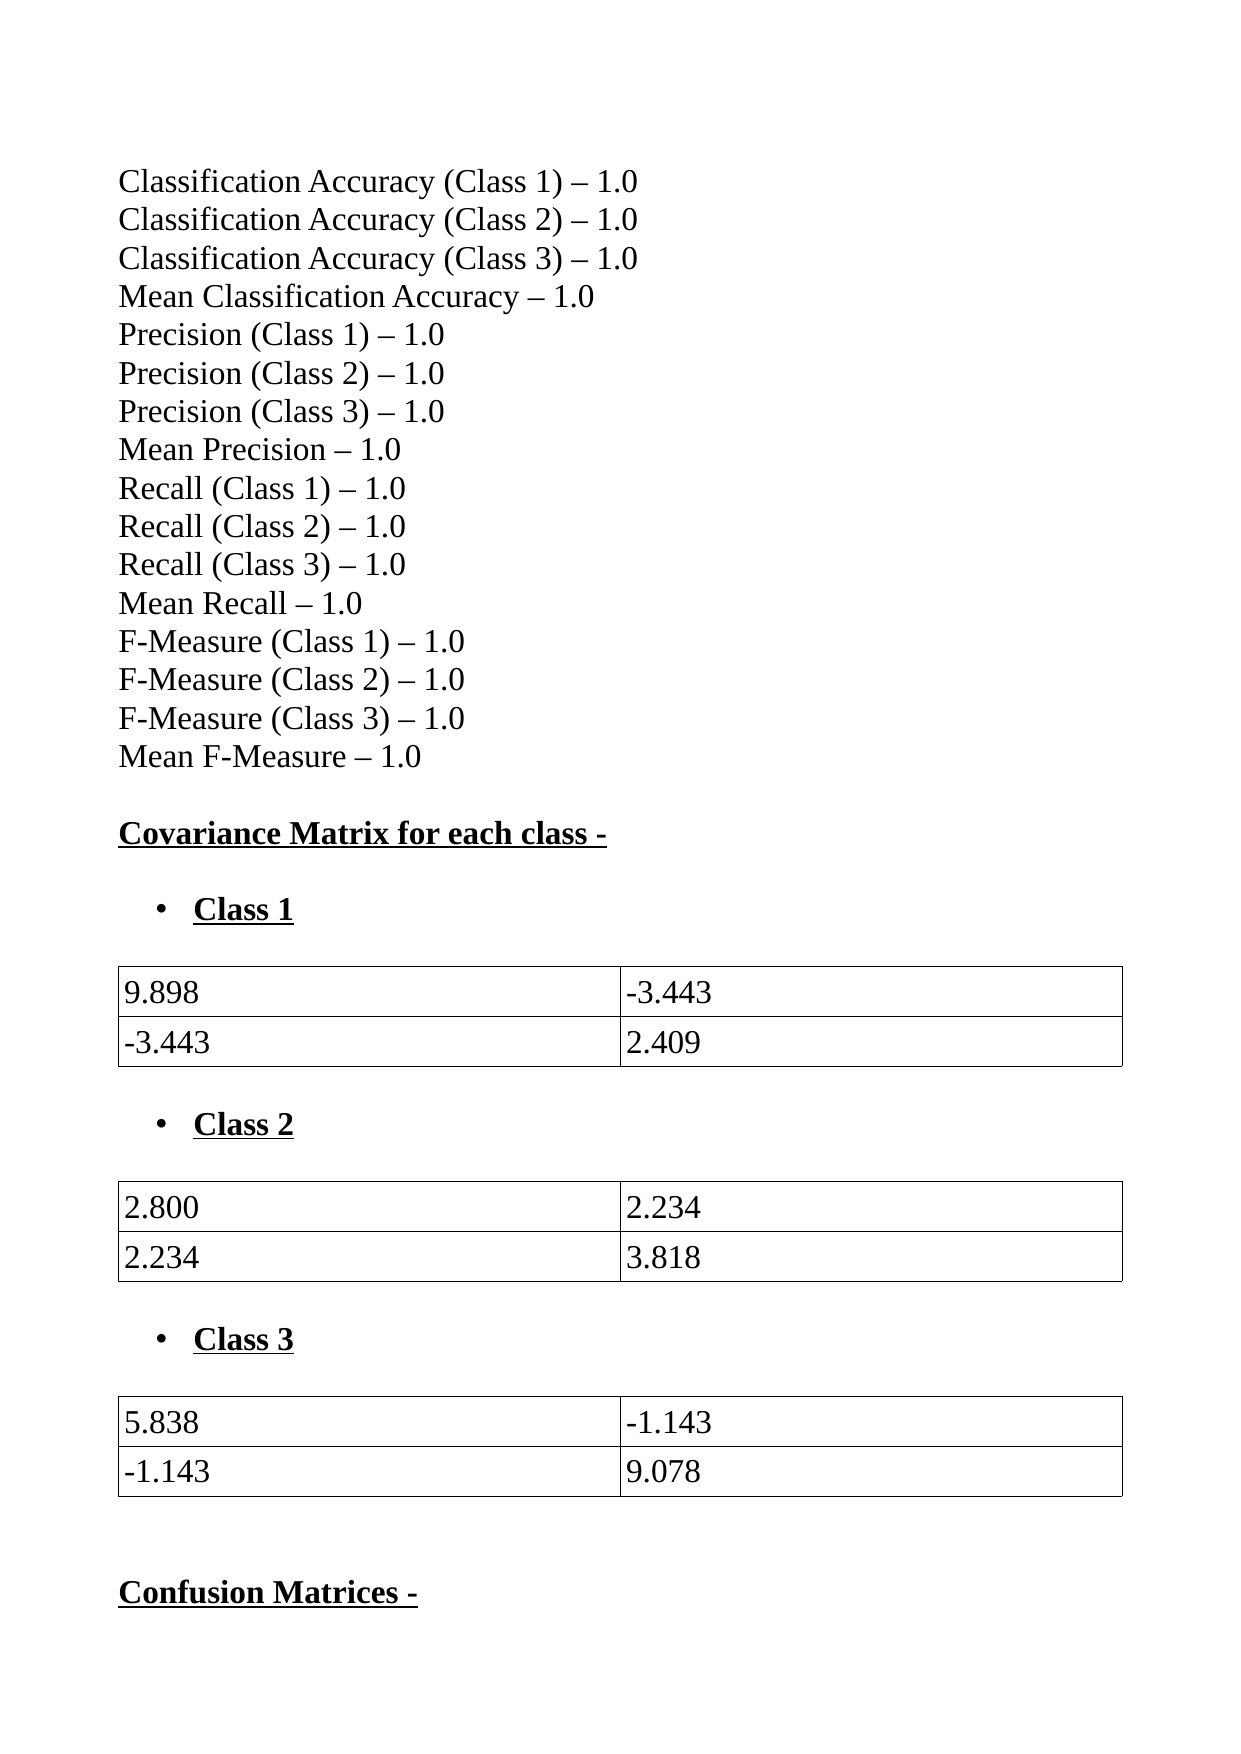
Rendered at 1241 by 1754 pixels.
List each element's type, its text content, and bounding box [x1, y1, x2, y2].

text Covariance Matrix for each class - [118, 813, 1122, 851]
text Confusion Matrices - [118, 1573, 1122, 1611]
text Mean Precision – 1.0 [118, 429, 1122, 468]
table_cell 2.234 [119, 1232, 620, 1281]
table_cell 9.078 [621, 1447, 1122, 1496]
table_cell -1.143 [119, 1447, 620, 1496]
text Recall (Class 1) – 1.0 [118, 468, 1122, 506]
text F-Measure (Class 3) – 1.0 [118, 698, 1122, 736]
table_cell -3.443 [119, 1017, 620, 1066]
table_header 2.234 [621, 1182, 1122, 1231]
text Classification Accuracy (Class 1) – 1.0 [118, 161, 1122, 199]
table_header -1.143 [621, 1397, 1122, 1446]
list Class 1 [156, 889, 1122, 928]
text Recall (Class 2) – 1.0 [118, 506, 1122, 544]
text Precision (Class 3) – 1.0 [118, 391, 1122, 429]
text Classification Accuracy (Class 2) – 1.0 [118, 199, 1122, 238]
text Precision (Class 2) – 1.0 [118, 353, 1122, 391]
text Mean Classification Accuracy – 1.0 [118, 276, 1122, 314]
text Mean Recall – 1.0 [118, 583, 1122, 621]
table_cell 2.409 [621, 1017, 1122, 1066]
text Precision (Class 1) – 1.0 [118, 314, 1122, 353]
list Class 3 [156, 1319, 1122, 1358]
text Recall (Class 3) – 1.0 [118, 544, 1122, 583]
table_header -3.443 [621, 967, 1122, 1016]
table_header 9.898 [119, 967, 620, 1016]
table_header 5.838 [119, 1397, 620, 1446]
text F-Measure (Class 2) – 1.0 [118, 659, 1122, 698]
text Classification Accuracy (Class 3) – 1.0 [118, 238, 1122, 276]
list Class 2 [156, 1104, 1122, 1143]
table_cell 3.818 [621, 1232, 1122, 1281]
table_header 2.800 [119, 1182, 620, 1231]
text F-Measure (Class 1) – 1.0 [118, 621, 1122, 659]
text Mean F-Measure – 1.0 [118, 736, 1122, 774]
